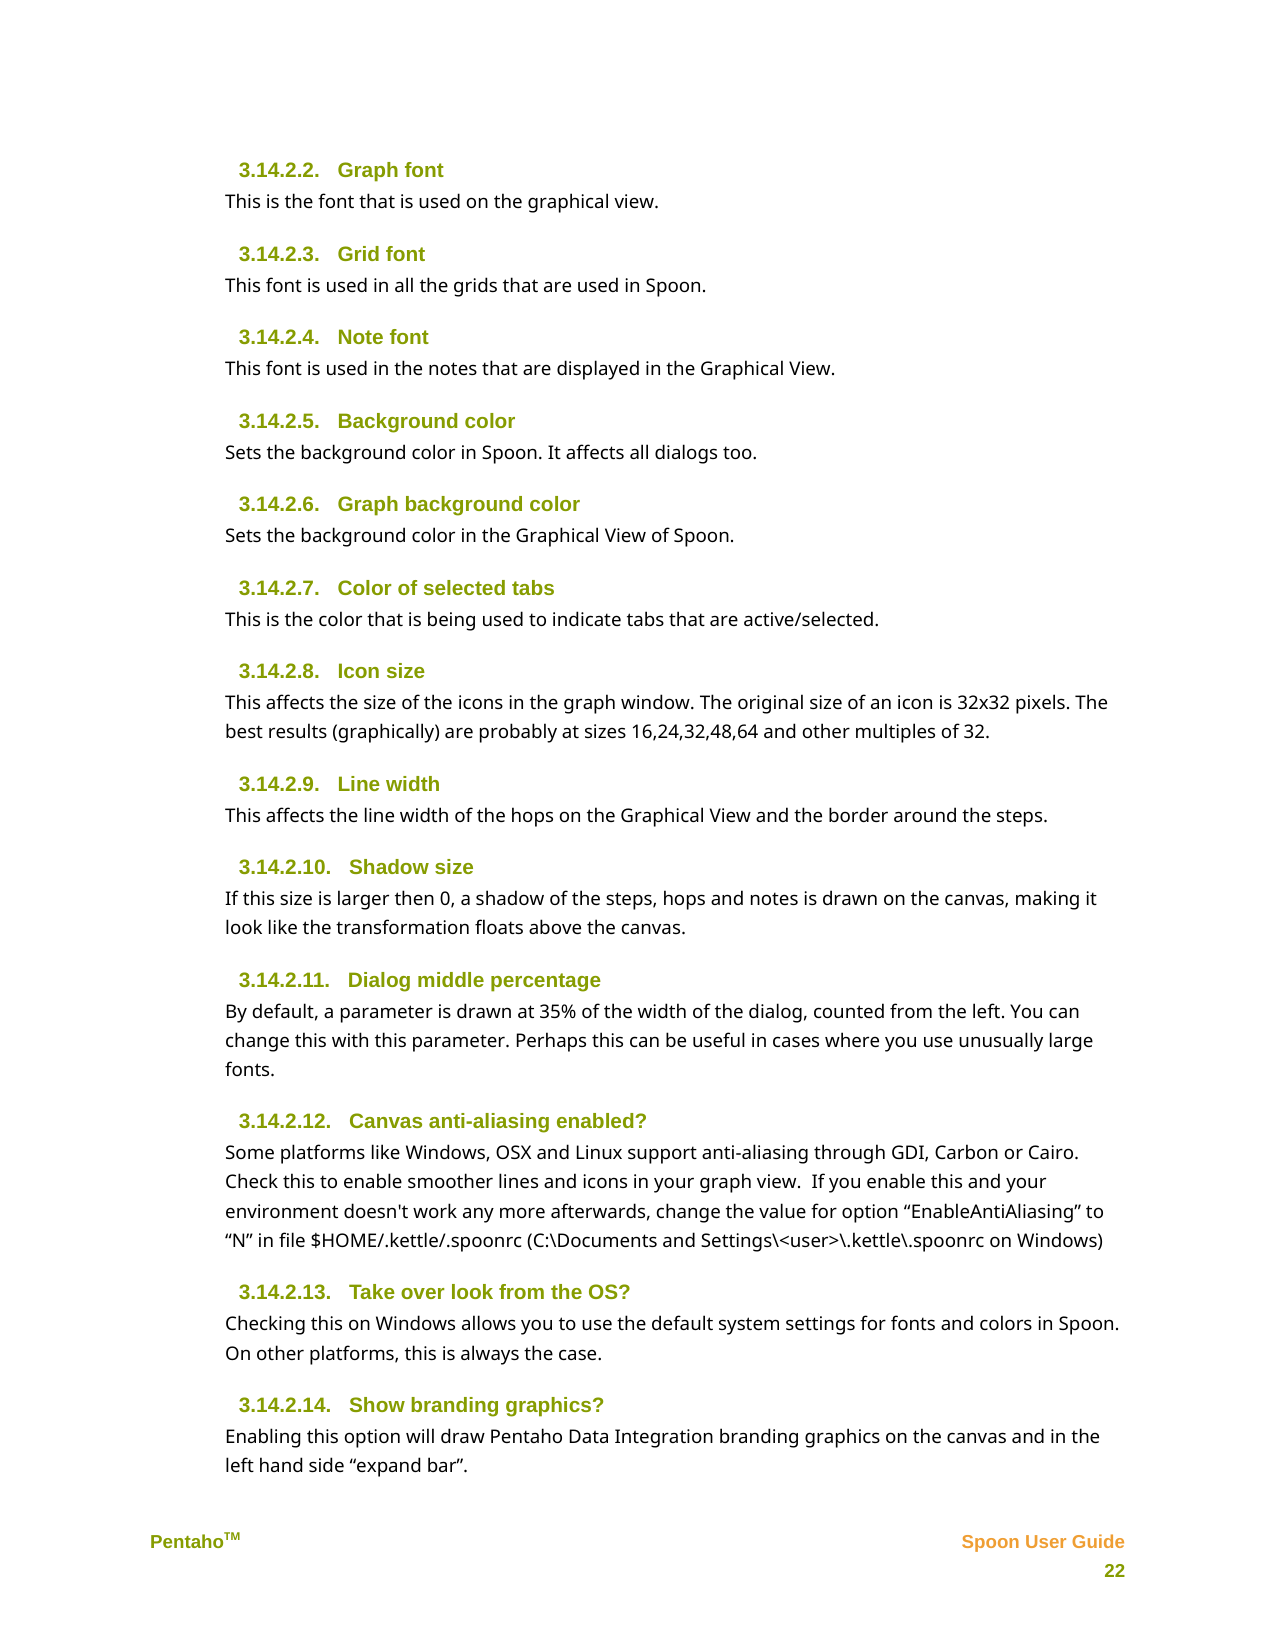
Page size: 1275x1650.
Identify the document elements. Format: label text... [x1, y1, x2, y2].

text Sets the background color in the Graphical View of Spoon. [225, 519, 1125, 548]
subtitle Grid font [239, 233, 1125, 268]
text This font is used in all the grids that are used in Spoon. [225, 269, 1125, 298]
subtitle Line width [239, 763, 1125, 798]
text This affects the line width of the hops on the Graphical View and the border around the steps. [225, 799, 1125, 828]
text Sets the background color in Spoon. It affects all dialogs too. [225, 436, 1125, 465]
text Some platforms like Windows, OSX and Linux support anti-aliasing through GDI, Carbon or Cairo. Check this to enable smoother lines and icons in your graph view. If you enable this and your environment doesn't work any more afterwards, change the value for option “EnableAntiAliasing” to “N” in file $HOME/.kettle/.spoonrc (C:\Documents and Settings\<user>\.kettle\.spoonrc on Windows) [225, 1136, 1125, 1253]
subtitle Icon size [239, 651, 1125, 685]
subtitle Dialog middle percentage [239, 959, 1125, 994]
text Enabling this option will draw Pentaho Data Integration branding graphics on the canvas and in the left hand side “expand bar”. [225, 1420, 1125, 1478]
subtitle Background color [239, 400, 1125, 435]
subtitle Show branding graphics? [239, 1384, 1125, 1419]
text This affects the size of the icons in the graph window. The original size of an icon is 32x32 pixels. The best results (graphically) are probably at sizes 16,24,32,48,64 and other multiples of 32. [225, 686, 1125, 744]
subtitle Graph font [239, 150, 1125, 185]
subtitle Take over look from the OS? [239, 1272, 1125, 1307]
subtitle Note font [239, 317, 1125, 352]
text This is the color that is being used to indicate tabs that are active/selected. [225, 603, 1125, 632]
text Checking this on Windows allows you to use the default system settings for fonts and colors in Spoon. On other platforms, this is always the case. [225, 1307, 1125, 1366]
text This font is used in the notes that are displayed in the Graphical View. [225, 352, 1125, 381]
text By default, a parameter is drawn at 35% of the width of the dialog, counted from the left. You can change this with this parameter. Perhaps this can be useful in cases where you use unusually large fonts. [225, 995, 1125, 1082]
text If this size is larger then 0, a shadow of the steps, hops and notes is drawn on the canvas, making it look like the transformation floats above the canvas. [225, 882, 1125, 940]
subtitle Shadow size [239, 847, 1125, 881]
subtitle Graph background color [239, 484, 1125, 518]
subtitle Color of selected tabs [239, 567, 1125, 602]
text This is the font that is used on the graphical view. [225, 185, 1125, 214]
subtitle Canvas anti-aliasing enabled? [239, 1101, 1125, 1136]
